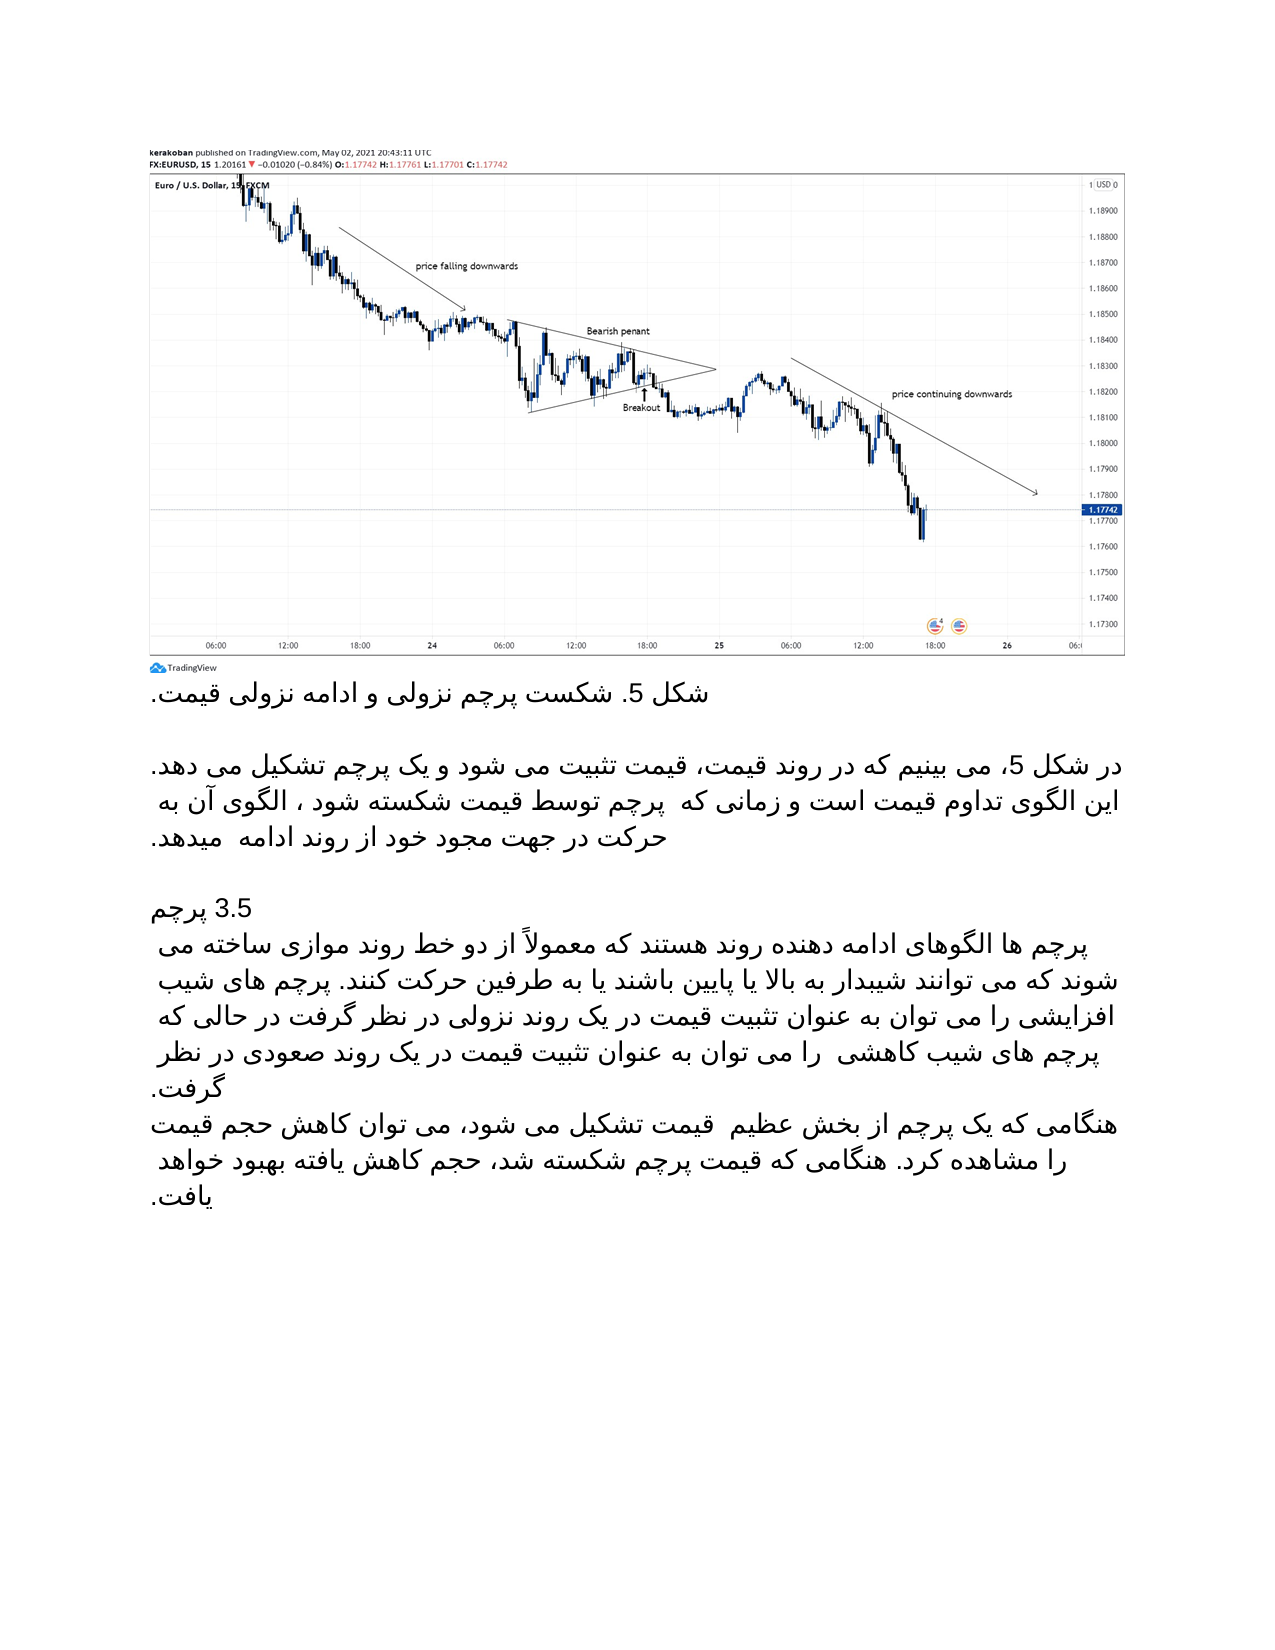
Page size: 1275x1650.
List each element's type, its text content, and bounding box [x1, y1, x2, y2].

text هنگامی که یک پرچم از بخش عظیم قیمت تشکیل می شود، می توان کاهش حجم قیمت را مشاهده کرد. هنگامی که قیمت پرچم شکسته شد، حجم کاهش یافته بهبود خواهد یافت. [150, 1108, 1125, 1211]
text پرچم ها الگوهای ادامه دهنده روند هستند که معمولاً از دو خط روند موازی ساخته می شوند که می توانند شیبدار به بالا یا پایین باشند یا به طرفین حرکت کنند. پرچم های شیب افزایشی را می توان به عنوان تثبیت قیمت در یک روند نزولی در نظر گرفت در حالی که پرچم های شیب کاهشی را می توان به عنوان تثبیت قیمت در یک روند صعودی در نظر گرفت. [150, 928, 1125, 1103]
text 3.5 پرچم [150, 892, 1125, 924]
text در شکل 5، می بینیم که در روند قیمت، قیمت تثبیت می شود و یک پرچم تشکیل می دهد. این الگوی تداوم قیمت است و زمانی که پرچم توسط قیمت شکسته شود ، الگوی آن به حرکت در جهت مجود خود از روند ادامه میدهد. [150, 749, 1125, 852]
text شکل 5. شکست پرچم نزولی و ادامه نزولی قیمت. [150, 677, 1125, 708]
